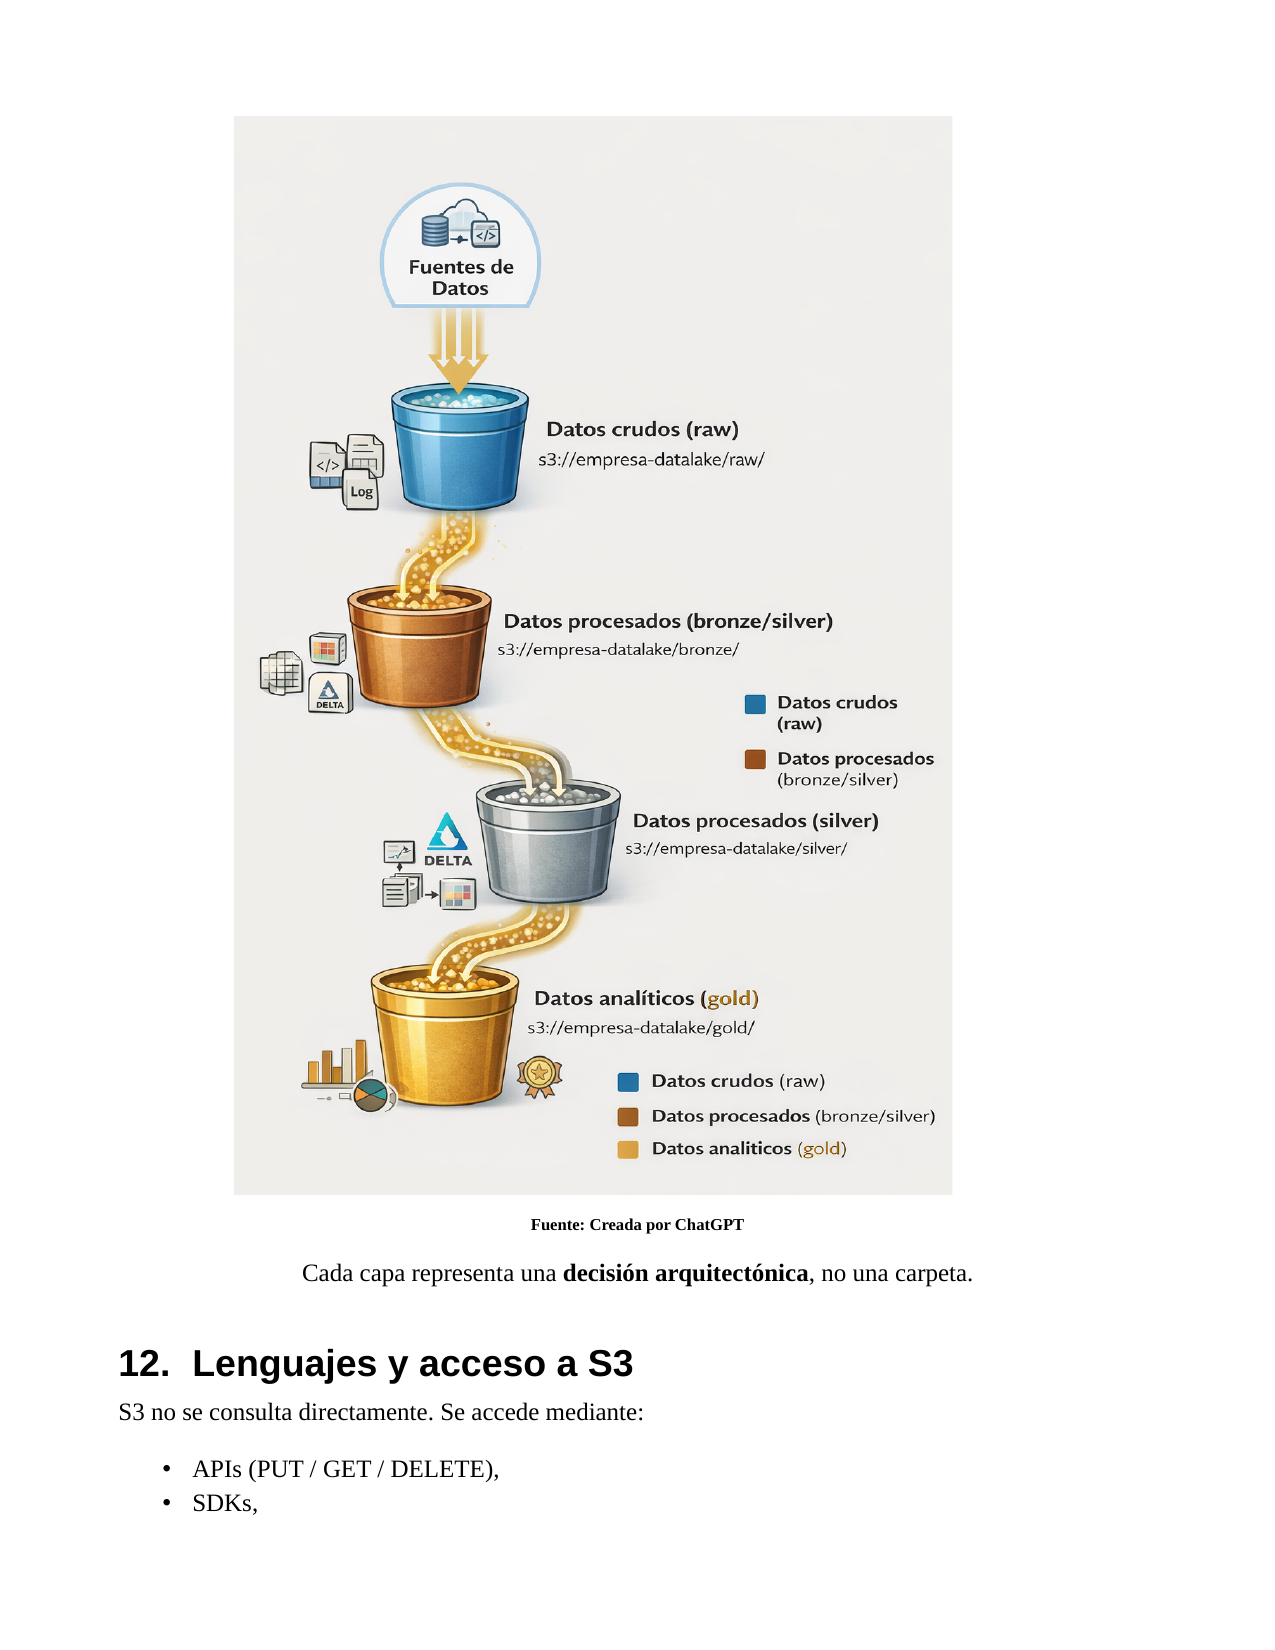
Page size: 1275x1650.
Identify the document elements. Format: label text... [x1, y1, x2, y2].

text S3 no se consulta directamente. Se accede mediante: [118, 1397, 1157, 1426]
text Fuente: Creada por ChatGPT [118, 1215, 1157, 1234]
text Cada capa representa una decisión arquitectónica, no una carpeta. [118, 1258, 1157, 1287]
list SDKs, [162, 1488, 1157, 1516]
picture [233, 116, 953, 1195]
subtitle Lenguajes y acceso a S3 [118, 1341, 1157, 1384]
list APIs (PUT / GET / DELETE), [162, 1454, 1157, 1483]
